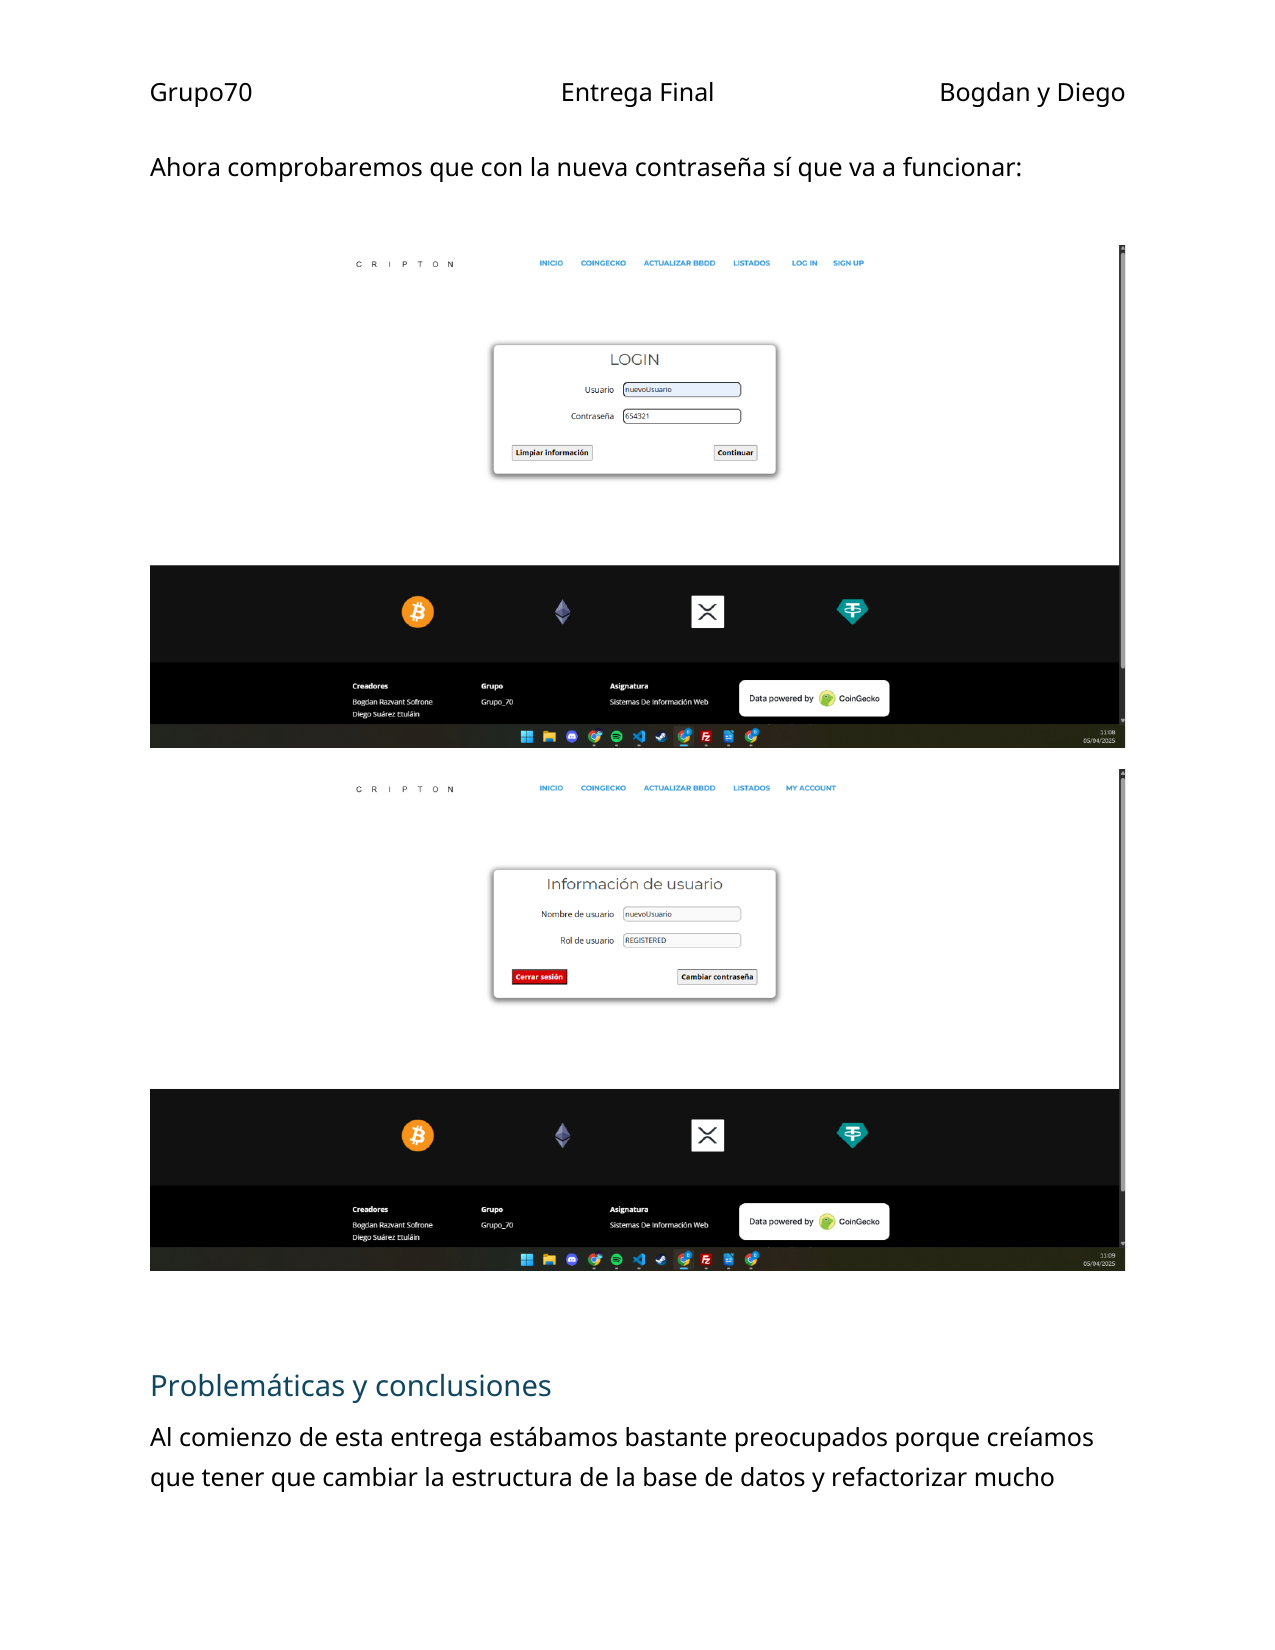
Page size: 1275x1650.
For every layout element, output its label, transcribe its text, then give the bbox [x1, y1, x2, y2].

text Al comienzo de esta entrega estábamos bastante preocupados porque creíamos que tener que cambiar la estructura de la base de datos y refactorizar mucho [150, 1420, 1125, 1493]
subtitle Problemáticas y conclusiones [150, 1366, 1125, 1405]
text Ahora comprobaremos que con la nueva contraseña sí que va a funcionar: [150, 150, 1125, 184]
